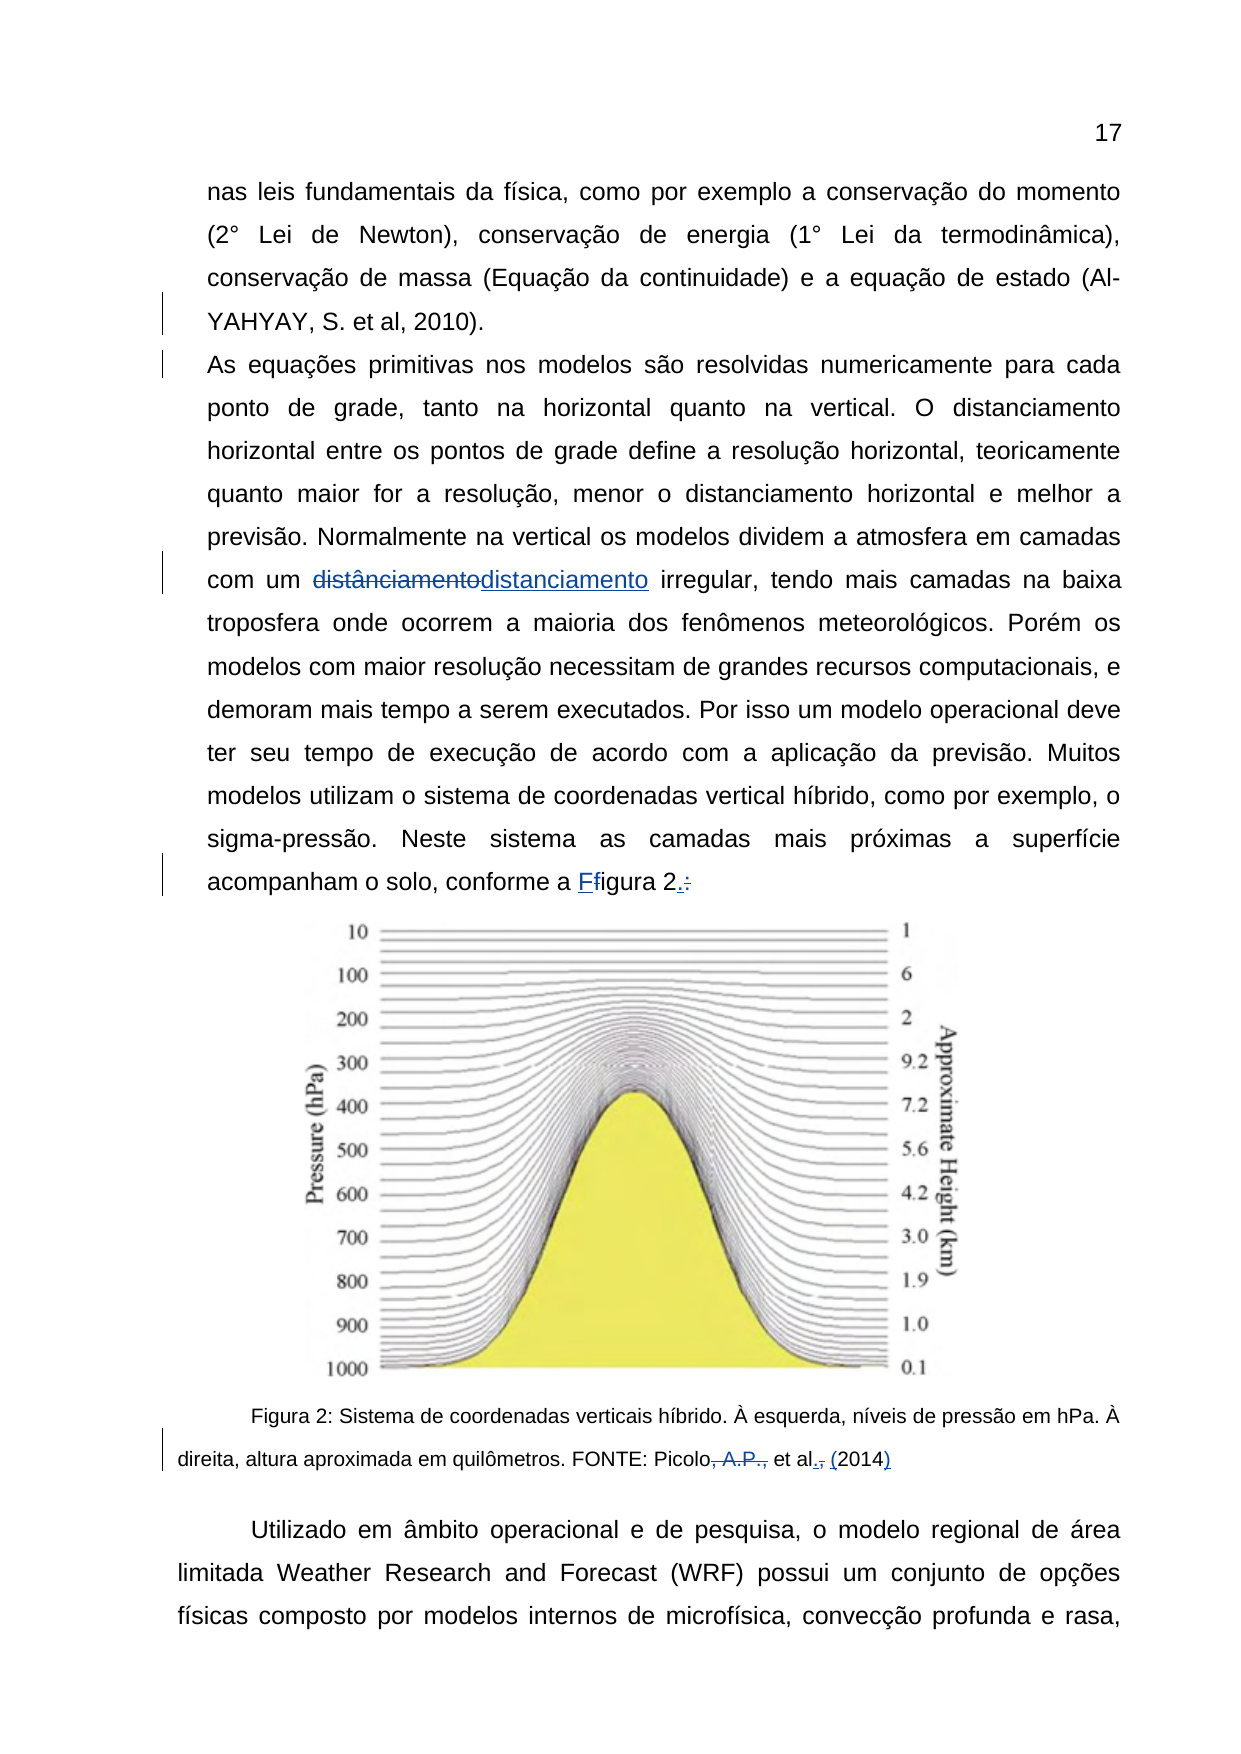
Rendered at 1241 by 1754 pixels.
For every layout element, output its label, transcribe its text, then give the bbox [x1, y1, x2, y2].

text Utilizado em âmbito operacional e de pesquisa, o modelo regional de área limitada Weather Research and Forecast (WRF) possui um conjunto de opções físicas composto por modelos internos de microfísica, convecção profunda e rasa, [177, 1515, 1122, 1630]
text Figura 2: Sistema de coordenadas verticais híbrido. À esquerda, níveis de pressão em hPa. À direita, altura aproximada em quilômetros. FONTE: Picolo et al. (2014) [177, 1384, 1122, 1471]
text nas leis fundamentais da física, como por exemplo a conservação do momento (2° Lei de Newton), conservação de energia (1° Lei da termodinâmica), conservação de massa (Equação da continuidade) e a equação de estado (Al-YAHYAY, S. et al, 2010). [207, 177, 1122, 335]
picture [276, 913, 1021, 1386]
text As equações primitivas nos modelos são resolvidas numericamente para cada ponto de grade, tanto na horizontal quanto na vertical. O distanciamento horizontal entre os pontos de grade define a resolução horizontal, teoricamente quanto maior for a resolução, menor o distanciamento horizontal e melhor a previsão. Normalmente na vertical os modelos dividem a atmosfera em camadas com um distanciamento irregular, tendo mais camadas na baixa troposfera onde ocorrem a maioria dos fenômenos meteorológicos. Porém os modelos com maior resolução necessitam de grandes recursos computacionais, e demoram mais tempo a serem executados. Por isso um modelo operacional deve ter seu tempo de execução de acordo com a aplicação da previsão. Muitos modelos utilizam o sistema de coordenadas vertical híbrido, como por exemplo, o sigma-pressão. Neste sistema as camadas mais próximas a superfície acompanham o solo, conforme a Figura 2. [207, 350, 1122, 896]
